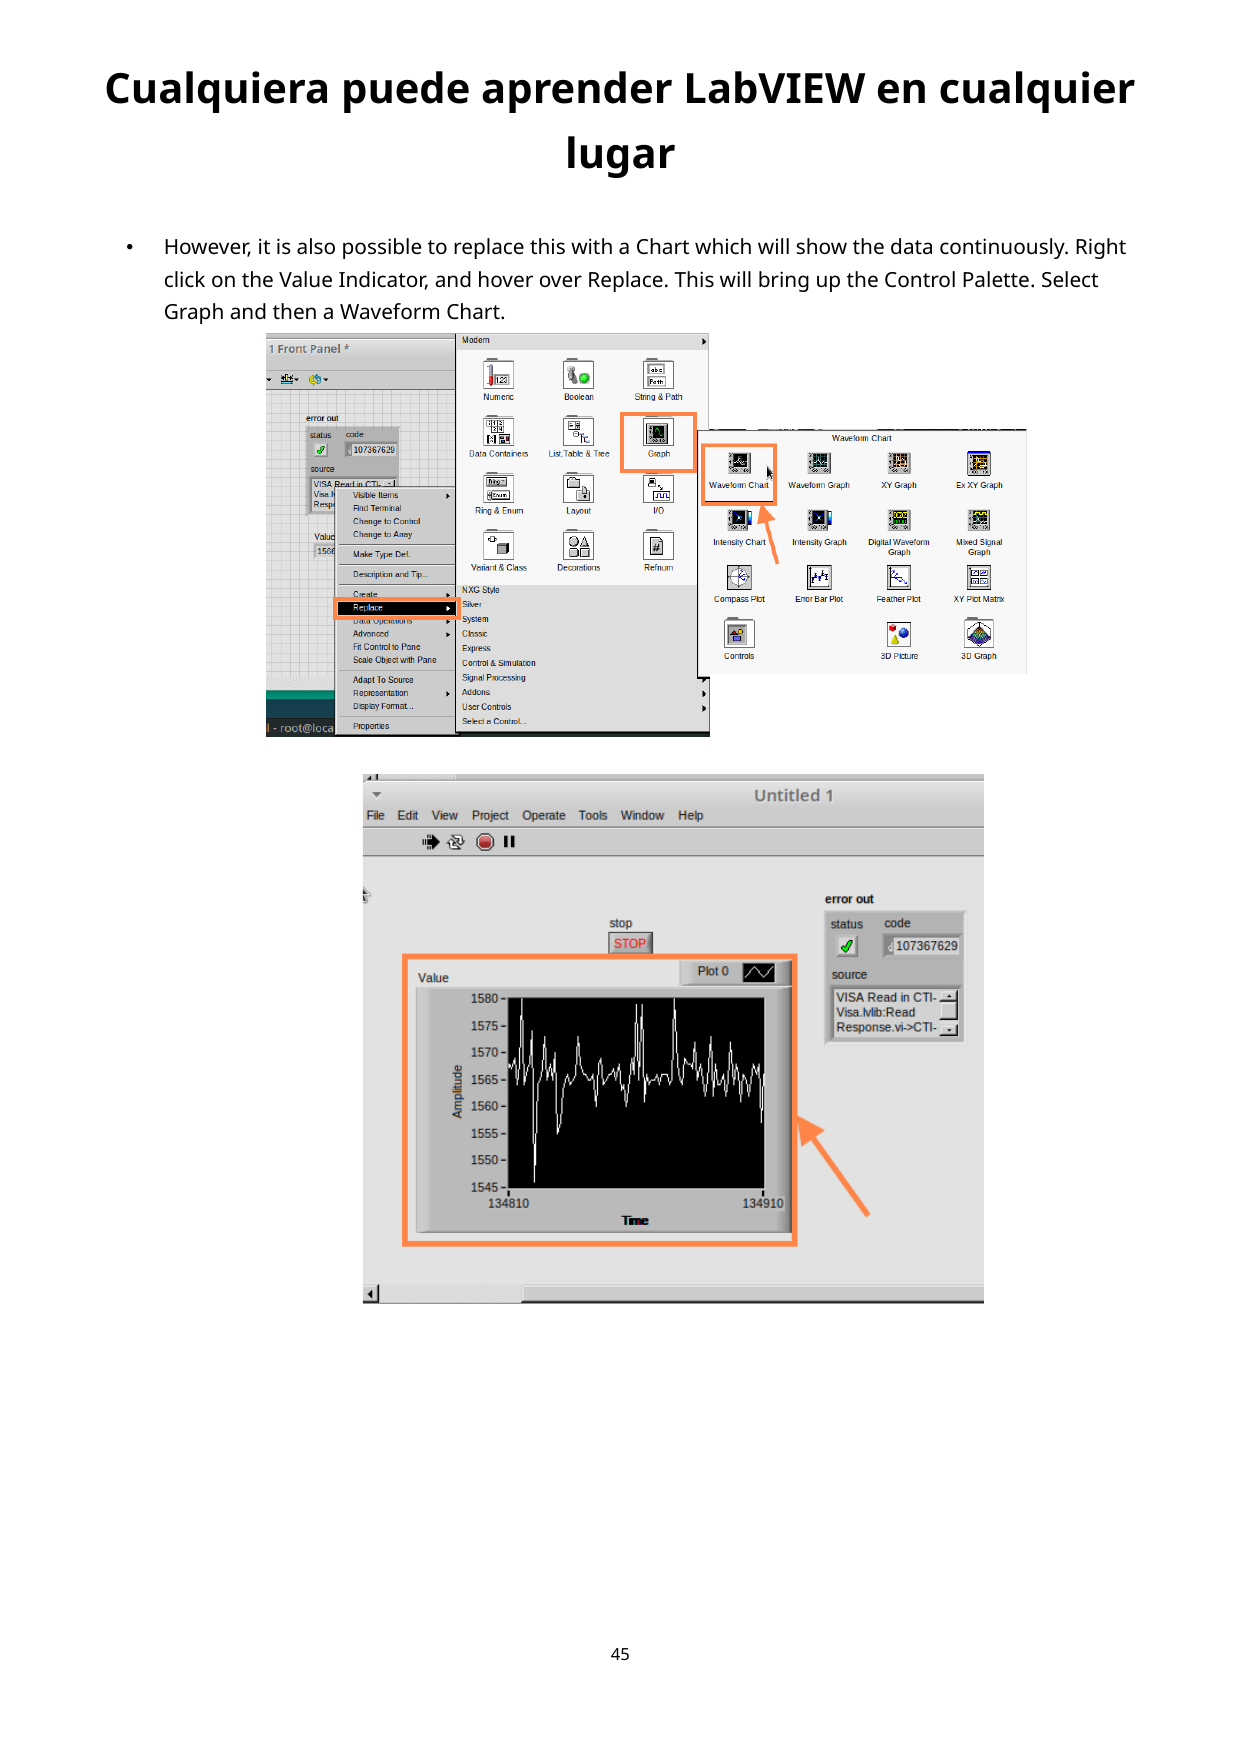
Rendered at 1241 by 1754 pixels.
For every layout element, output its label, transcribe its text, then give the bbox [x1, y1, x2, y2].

list However, it is also possible to replace this with a Chart which will show the data continuously. Right click on the Value Indicator, and hover over Replace. This will bring up the Control Palette. Select Graph and then a Waveform Chart. [126, 232, 1152, 326]
picture [266, 331, 1027, 737]
picture [362, 774, 984, 1304]
